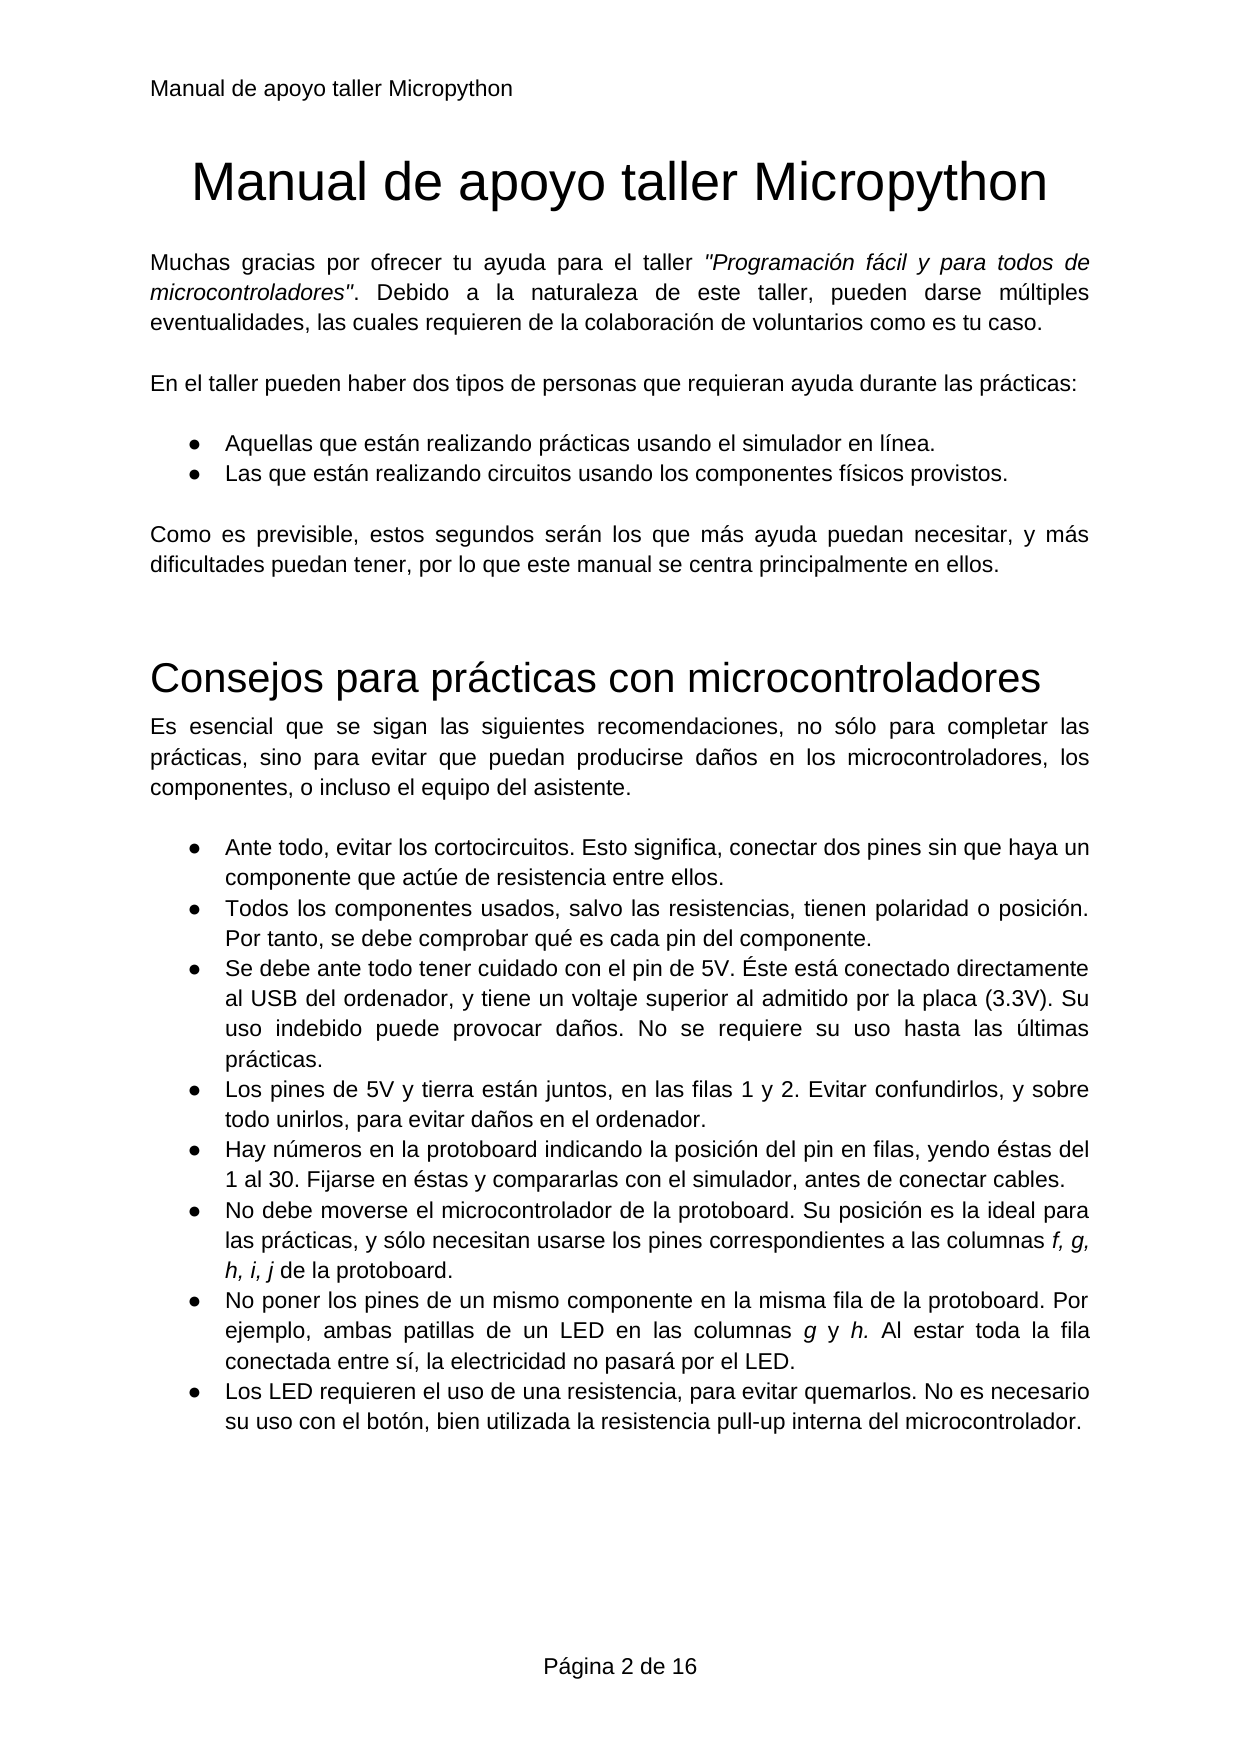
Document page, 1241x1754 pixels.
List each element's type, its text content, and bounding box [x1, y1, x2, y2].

list No poner los pines de un mismo componente en la misma fila de la protoboard. Por ejemplo, ambas patillas de un LED en las columnas g y h. Al estar toda la fila conectada entre sí, la electricidad no pasará por el LED. [187, 1287, 1090, 1374]
text Como es previsible, estos segundos serán los que más ayuda puedan necesitar, y más dificultades puedan tener, por lo que este manual se centra principalmente en ellos. [150, 521, 1090, 577]
list Hay números en la protoboard indicando la posición del pin en filas, yendo éstas del 1 al 30. Fijarse en éstas y compararlas con el simulador, antes de conectar cables. [187, 1136, 1090, 1193]
title Manual de apoyo taller Micropython [150, 150, 1090, 212]
text Muchas gracias por ofrecer tu ayuda para el taller "Programación fácil y para todos de microcontroladores". Debido a la naturaleza de este taller, pueden darse múltiples eventualidades, las cuales requieren de la colaboración de voluntarios como es tu caso. [150, 249, 1090, 336]
list Todos los componentes usados, salvo las resistencias, tienen polaridad o posición. Por tanto, se debe comprobar qué es cada pin del componente. [187, 894, 1090, 951]
subtitle Consejos para prácticas con microcontroladores [150, 653, 1090, 701]
list Aquellas que están realizando prácticas usando el simulador en línea. [187, 430, 1090, 456]
text Es esencial que se sigan las siguientes recomendaciones, no sólo para completar las prácticas, sino para evitar que puedan producirse daños en los microcontroladores, los componentes, o incluso el equipo del asistente. [150, 713, 1090, 800]
list No debe moverse el microcontrolador de la protoboard. Su posición es la ideal para las prácticas, y sólo necesitan usarse los pines correspondientes a las columnas f, g, h, i, j de la protoboard. [187, 1197, 1090, 1283]
list Los pines de 5V y tierra están juntos, en las filas 1 y 2. Evitar confundirlos, y sobre todo unirlos, para evitar daños en el ordenador. [187, 1076, 1090, 1132]
list Se debe ante todo tener cuidado con el pin de 5V. Éste está conectado directamente al USB del ordenador, y tiene un voltaje superior al admitido por la placa (3.3V). Su uso indebido puede provocar daños. No se requiere su uso hasta las últimas prácticas. [187, 955, 1090, 1072]
list Ante todo, evitar los cortocircuitos. Esto significa, conectar dos pines sin que haya un componente que actúe de resistencia entre ellos. [187, 834, 1090, 891]
list Los LED requieren el uso de una resistencia, para evitar quemarlos. No es necesario su uso con el botón, bien utilizada la resistencia pull-up interna del microcontrolador. [187, 1378, 1090, 1434]
text En el taller pueden haber dos tipos de personas que requieran ayuda durante las prácticas: [150, 369, 1090, 396]
list Las que están realizando circuitos usando los componentes físicos provistos. [187, 460, 1090, 487]
